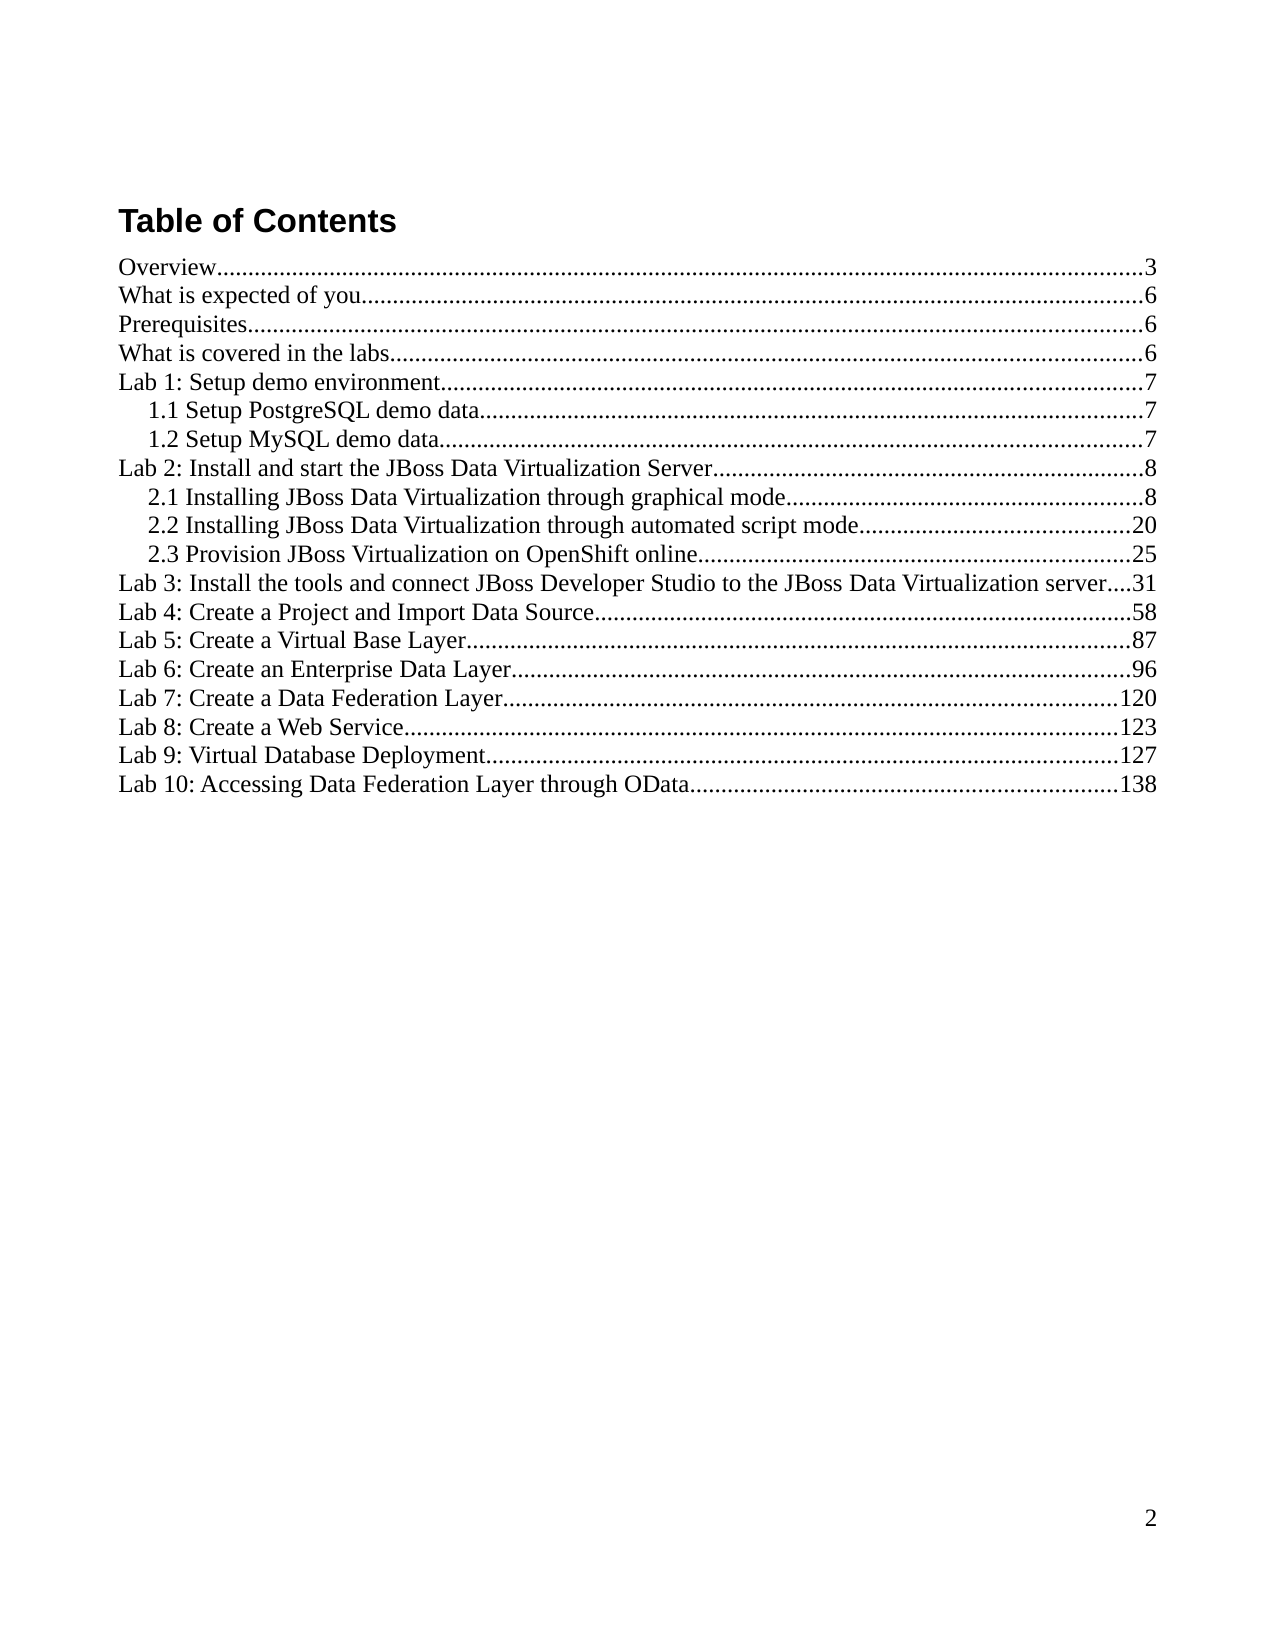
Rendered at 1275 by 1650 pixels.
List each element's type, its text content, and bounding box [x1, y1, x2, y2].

text Lab 4: Create a Project and Import Data Source 58 [118, 597, 1157, 625]
subtitle Table of Contents [118, 201, 1157, 239]
text 1.1 Setup PostgreSQL demo data 7 [148, 395, 1157, 424]
text 2.3 Provision JBoss Virtualization on OpenShift online 25 [148, 539, 1157, 568]
text Lab 6: Create an Enterprise Data Layer 96 [118, 654, 1157, 683]
text Lab 8: Create a Web Service 123 [118, 712, 1157, 740]
text What is expected of you 6 [118, 280, 1157, 309]
text Lab 9: Virtual Database Deployment 127 [118, 740, 1157, 769]
text Lab 5: Create a Virtual Base Layer 87 [118, 625, 1157, 654]
text 2.1 Installing JBoss Data Virtualization through graphical mode 8 [148, 482, 1157, 510]
text 2.2 Installing JBoss Data Virtualization through automated script mode 20 [148, 510, 1157, 539]
text Lab 1: Setup demo environment 7 [118, 367, 1157, 395]
text Lab 2: Install and start the JBoss Data Virtualization Server 8 [118, 453, 1157, 482]
text 1.2 Setup MySQL demo data 7 [148, 424, 1157, 453]
text Lab 7: Create a Data Federation Layer 120 [118, 683, 1157, 712]
text Prerequisites 6 [118, 309, 1157, 338]
text What is covered in the labs 6 [118, 338, 1157, 367]
text Lab 10: Accessing Data Federation Layer through OData 138 [118, 769, 1157, 798]
text Overview 3 [118, 252, 1157, 280]
text Lab 3: Install the tools and connect JBoss Developer Studio to the JBoss Data Virtualization server 31 [118, 568, 1157, 597]
